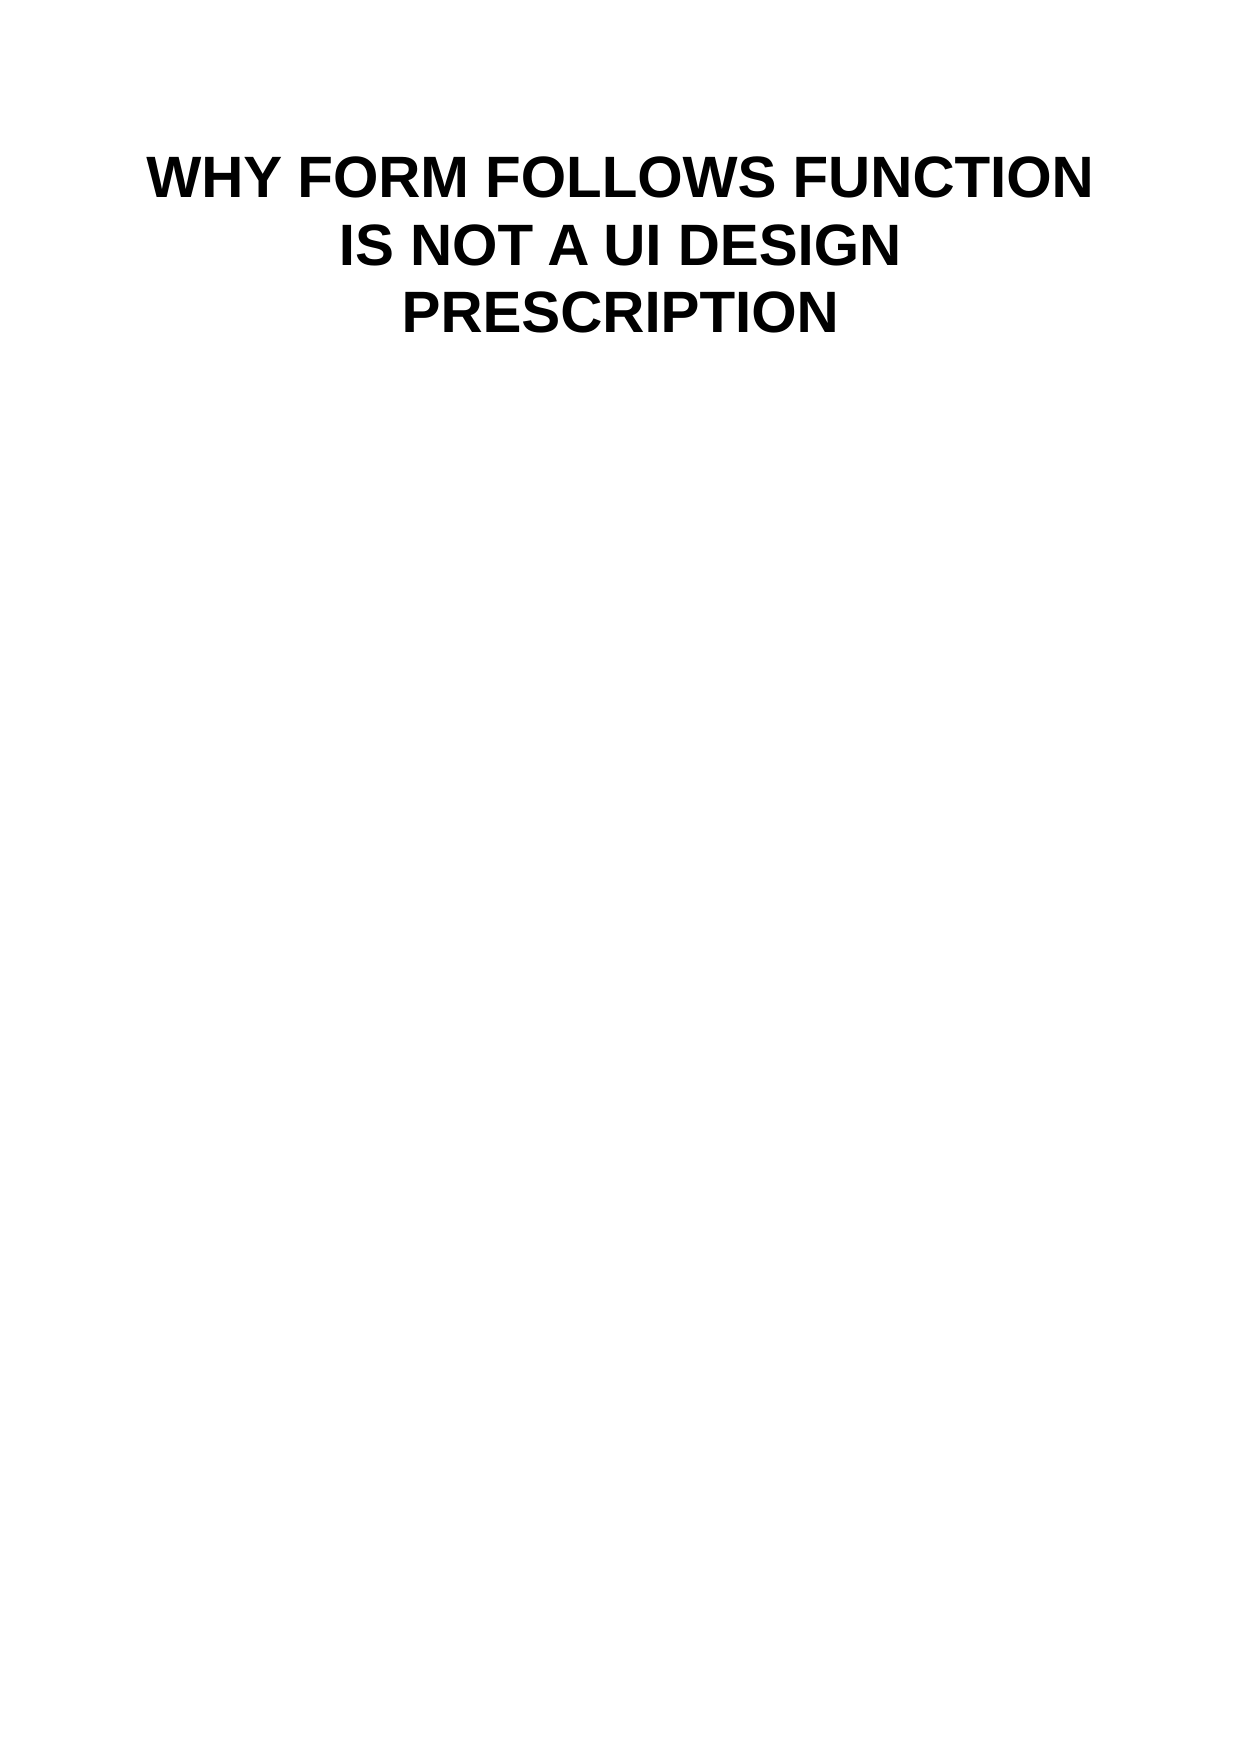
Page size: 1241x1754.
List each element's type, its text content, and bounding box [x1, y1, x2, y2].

title WHY FORM FOLLOWS FUNCTION IS NOT A UI DESIGN PRESCRIPTION [118, 143, 1122, 344]
